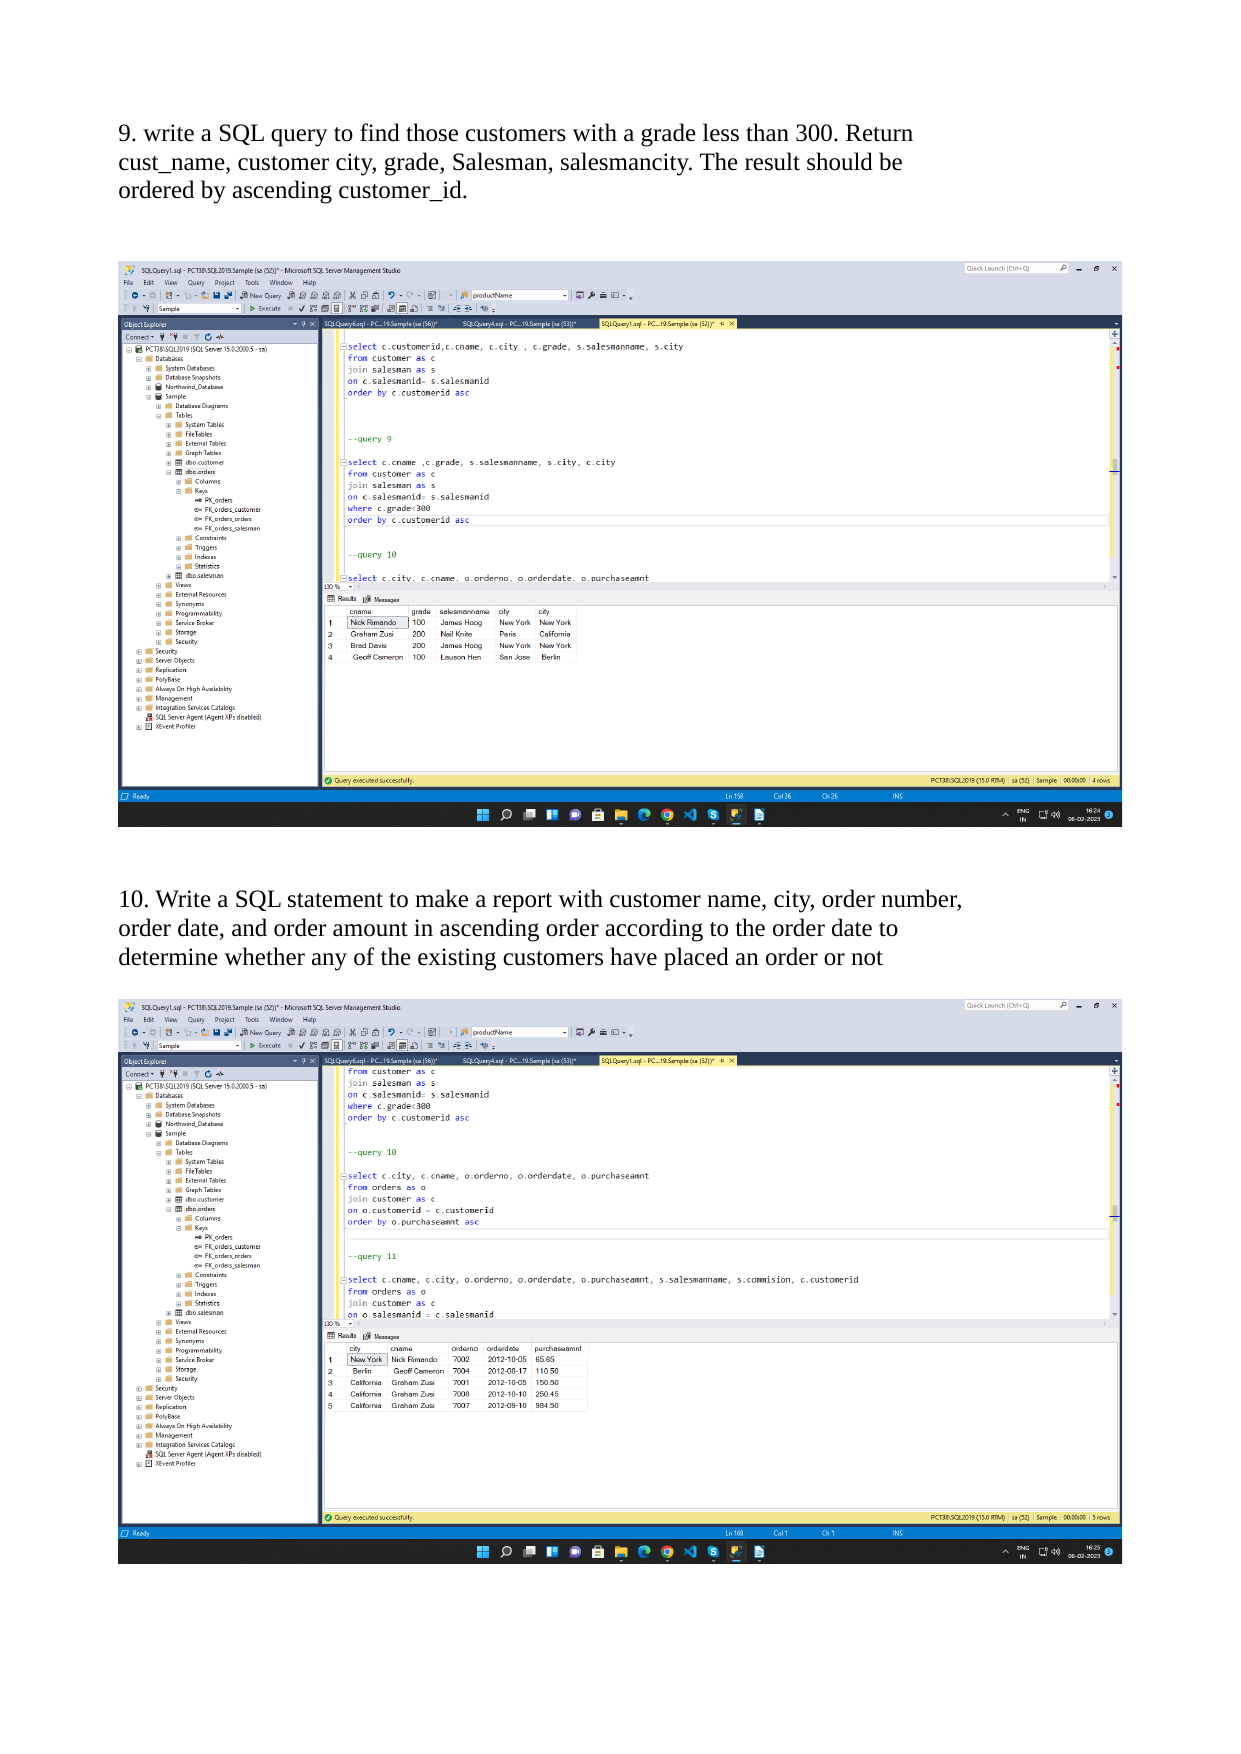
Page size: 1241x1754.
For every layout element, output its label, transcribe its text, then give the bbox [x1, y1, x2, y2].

picture [118, 261, 1123, 827]
text cust_name, customer city, grade, Salesman, salesmancity. The result should be [118, 147, 1122, 176]
text 10. Write a SQL statement to make a report with customer name, city, order number, [118, 884, 1122, 913]
picture [118, 999, 1123, 1564]
text ordered by ascending customer_id. [118, 176, 1122, 204]
text order date, and order amount in ascending order according to the order date to [118, 913, 1122, 942]
text determine whether any of the existing customers have placed an order or not [118, 942, 1122, 970]
text 9. write a SQL query to find those customers with a grade less than 300. Return [118, 118, 1122, 147]
